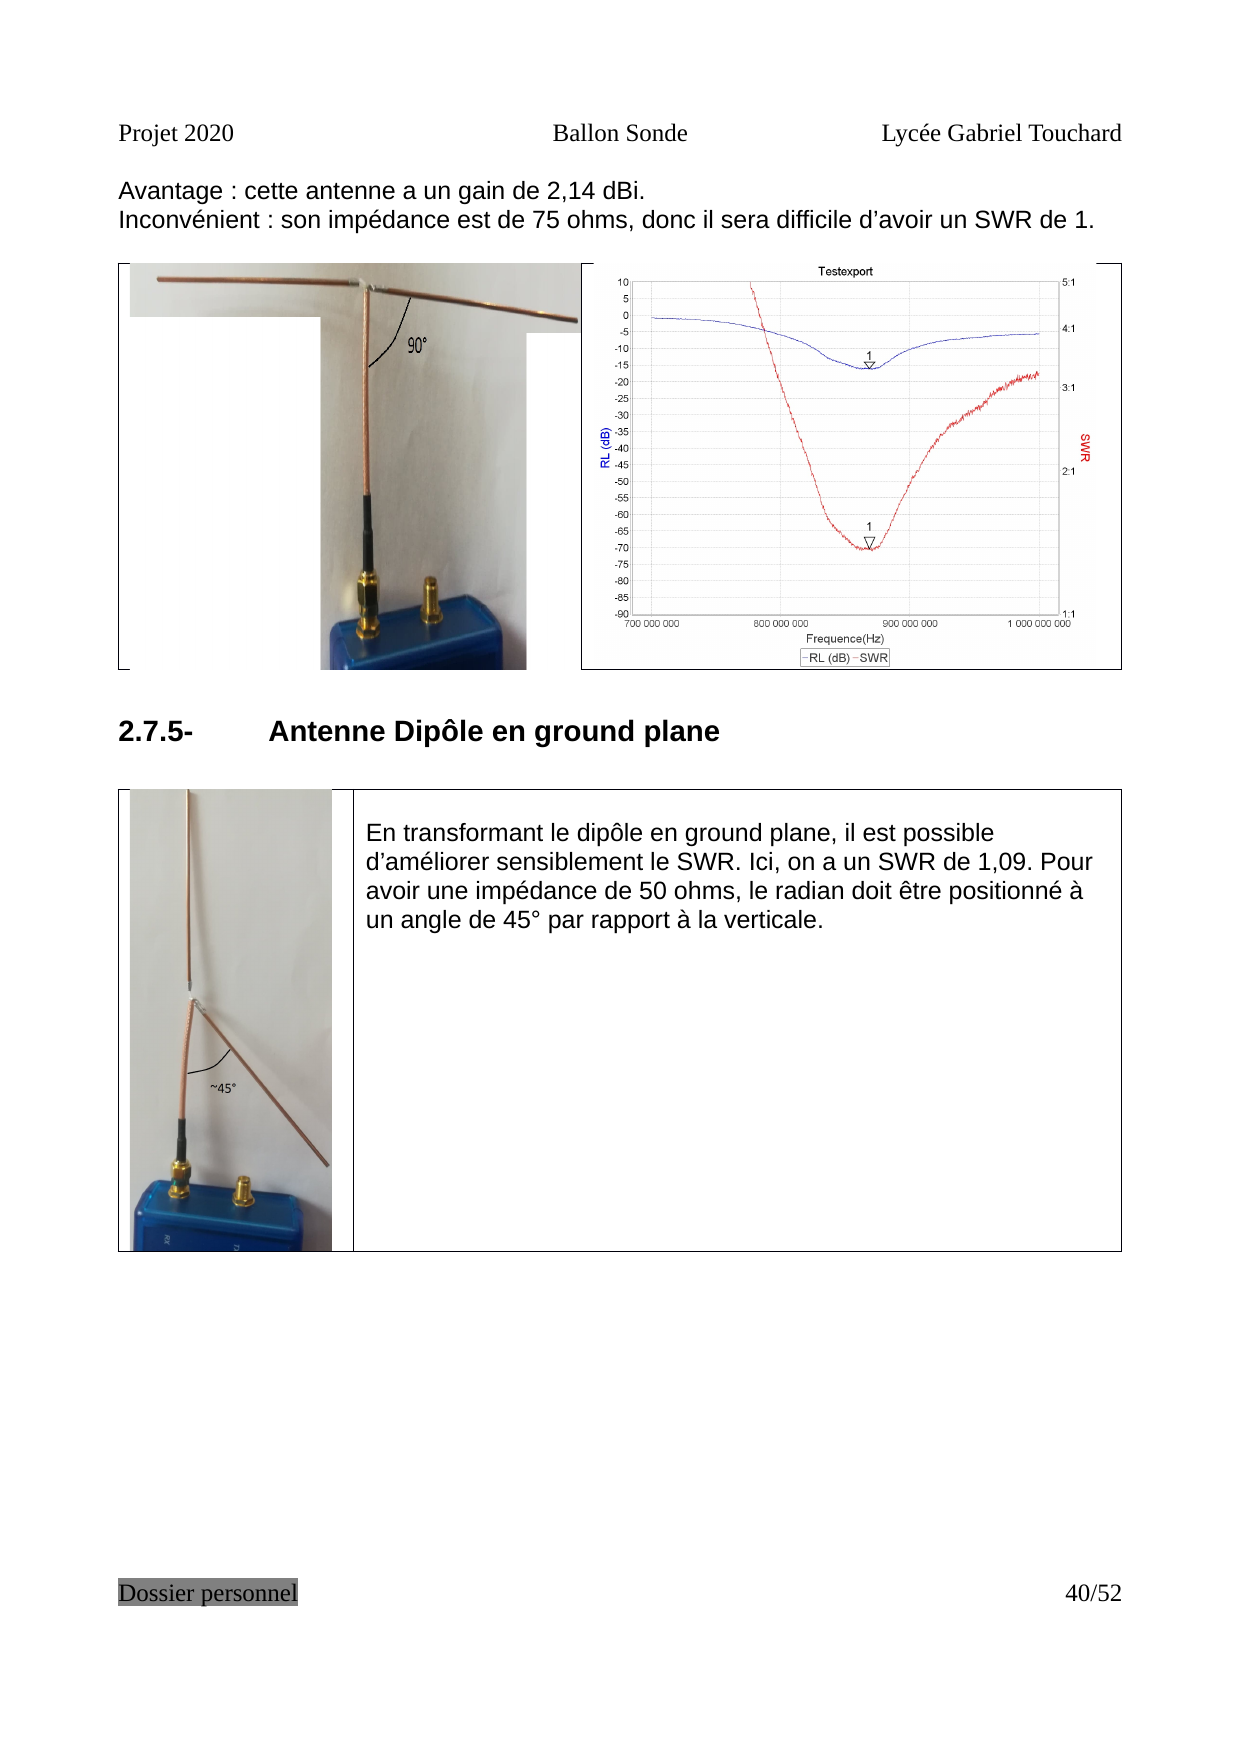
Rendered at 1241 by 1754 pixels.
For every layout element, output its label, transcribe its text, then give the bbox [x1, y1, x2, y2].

table_header En transformant le dipôle en ground plane, il est possible d’améliorer sensiblement le SWR. Ici, on a un SWR de 1,09. Pour avoir une impédance de 50 ohms, le radian doit être positionné à un angle de 45° par rapport à la verticale. [354, 790, 1121, 1251]
table_header [119, 264, 129, 669]
text Inconvénient : son impédance est de 75 ohms, donc il sera difficile d’avoir un SWR de 1. [118, 205, 1122, 234]
table_header [582, 264, 1121, 669]
subtitle Antenne Dipôle en ground plane [118, 714, 1122, 747]
table_header [332, 790, 353, 1251]
picture [129, 789, 332, 1251]
table_header [119, 790, 129, 1251]
picture [593, 263, 1097, 667]
text Avantage : cette antenne a un gain de 2,14 dBi. [118, 176, 1122, 205]
